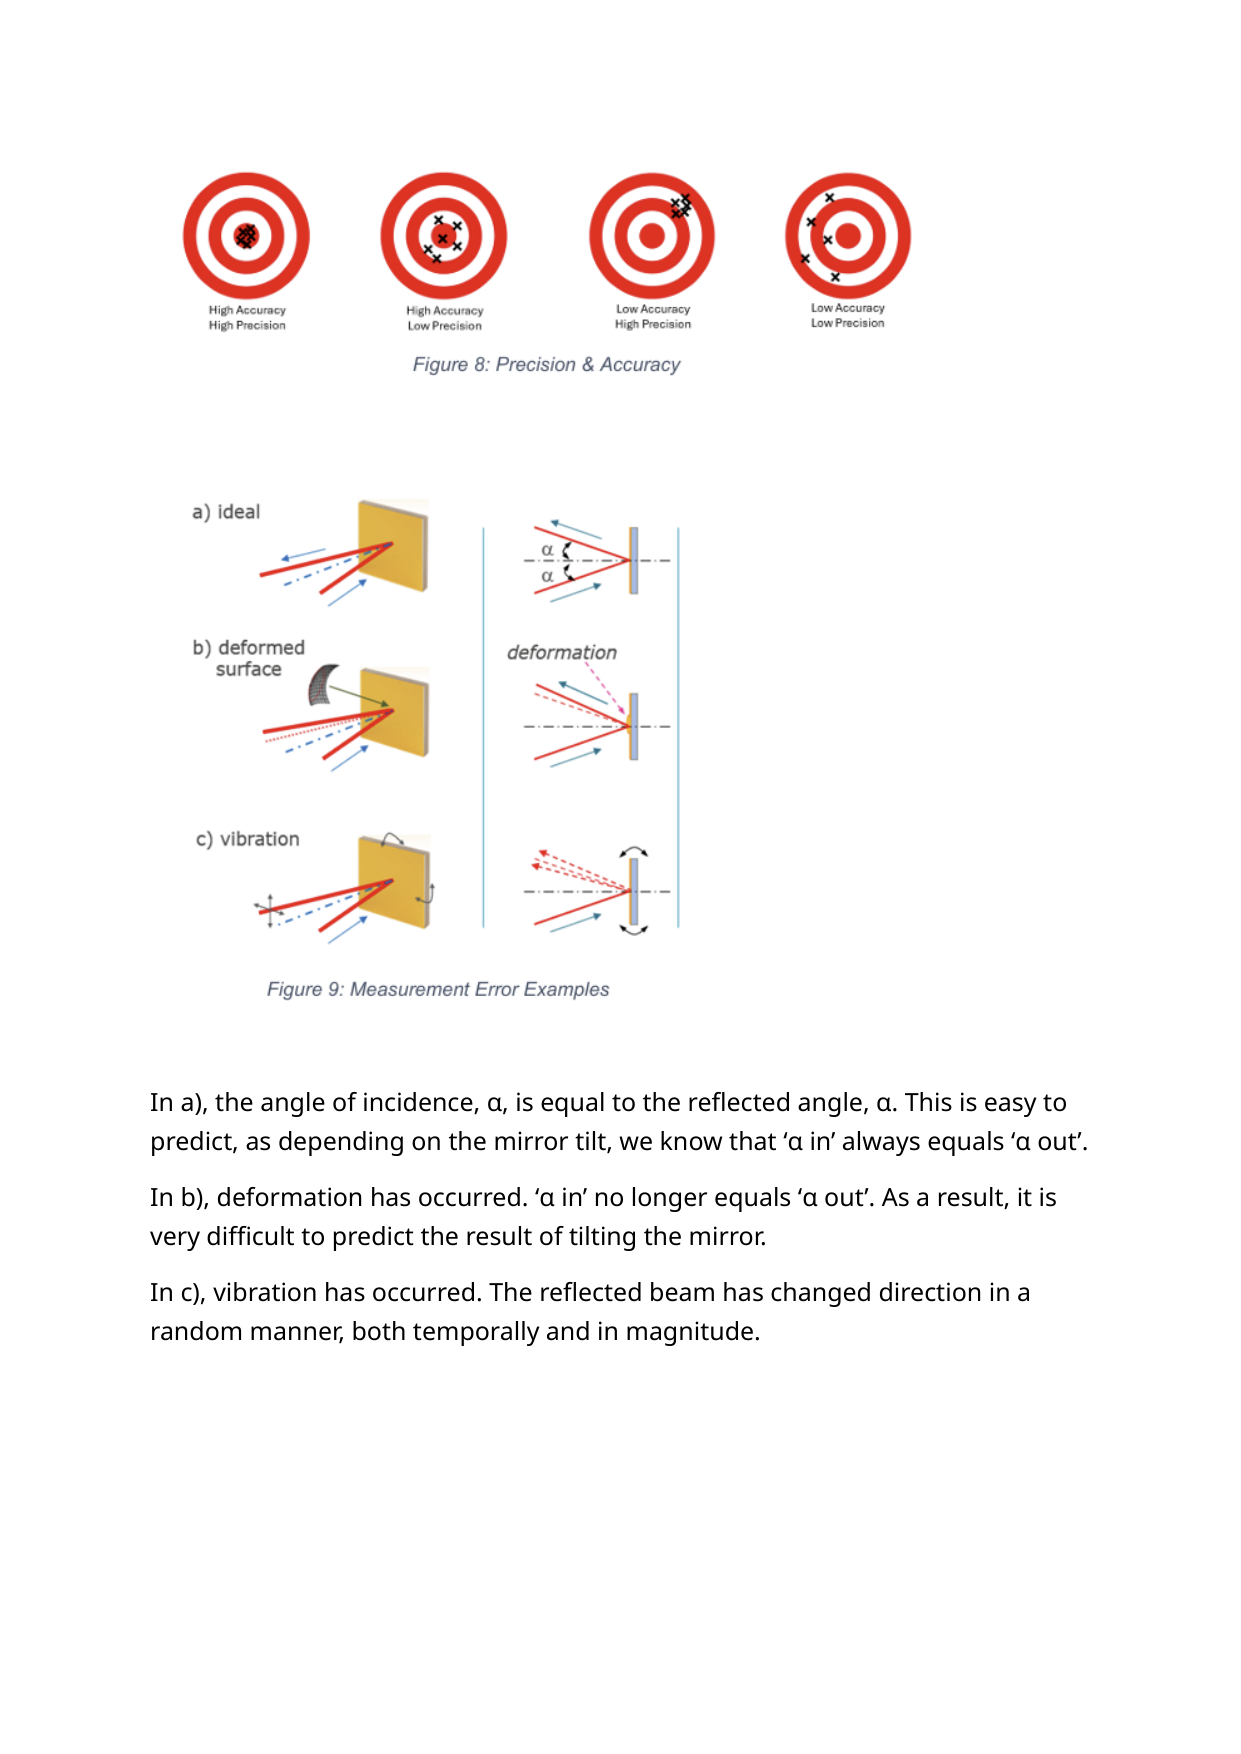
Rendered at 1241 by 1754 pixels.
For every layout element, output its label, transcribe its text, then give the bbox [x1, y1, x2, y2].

text In c), vibration has occurred. The reflected beam has changed direction in a random manner, both temporally and in magnitude. [150, 1274, 1090, 1347]
text In a), the angle of incidence, α, is equal to the reflected angle, α. This is easy to predict, as depending on the mirror tilt, we know that ‘α in’ always equals ‘α out’. [150, 1084, 1090, 1157]
text In b), deformation has occurred. ‘α in’ no longer equals ‘α out’. As a result, it is very difficult to predict the result of tilting the mirror. [150, 1179, 1090, 1252]
